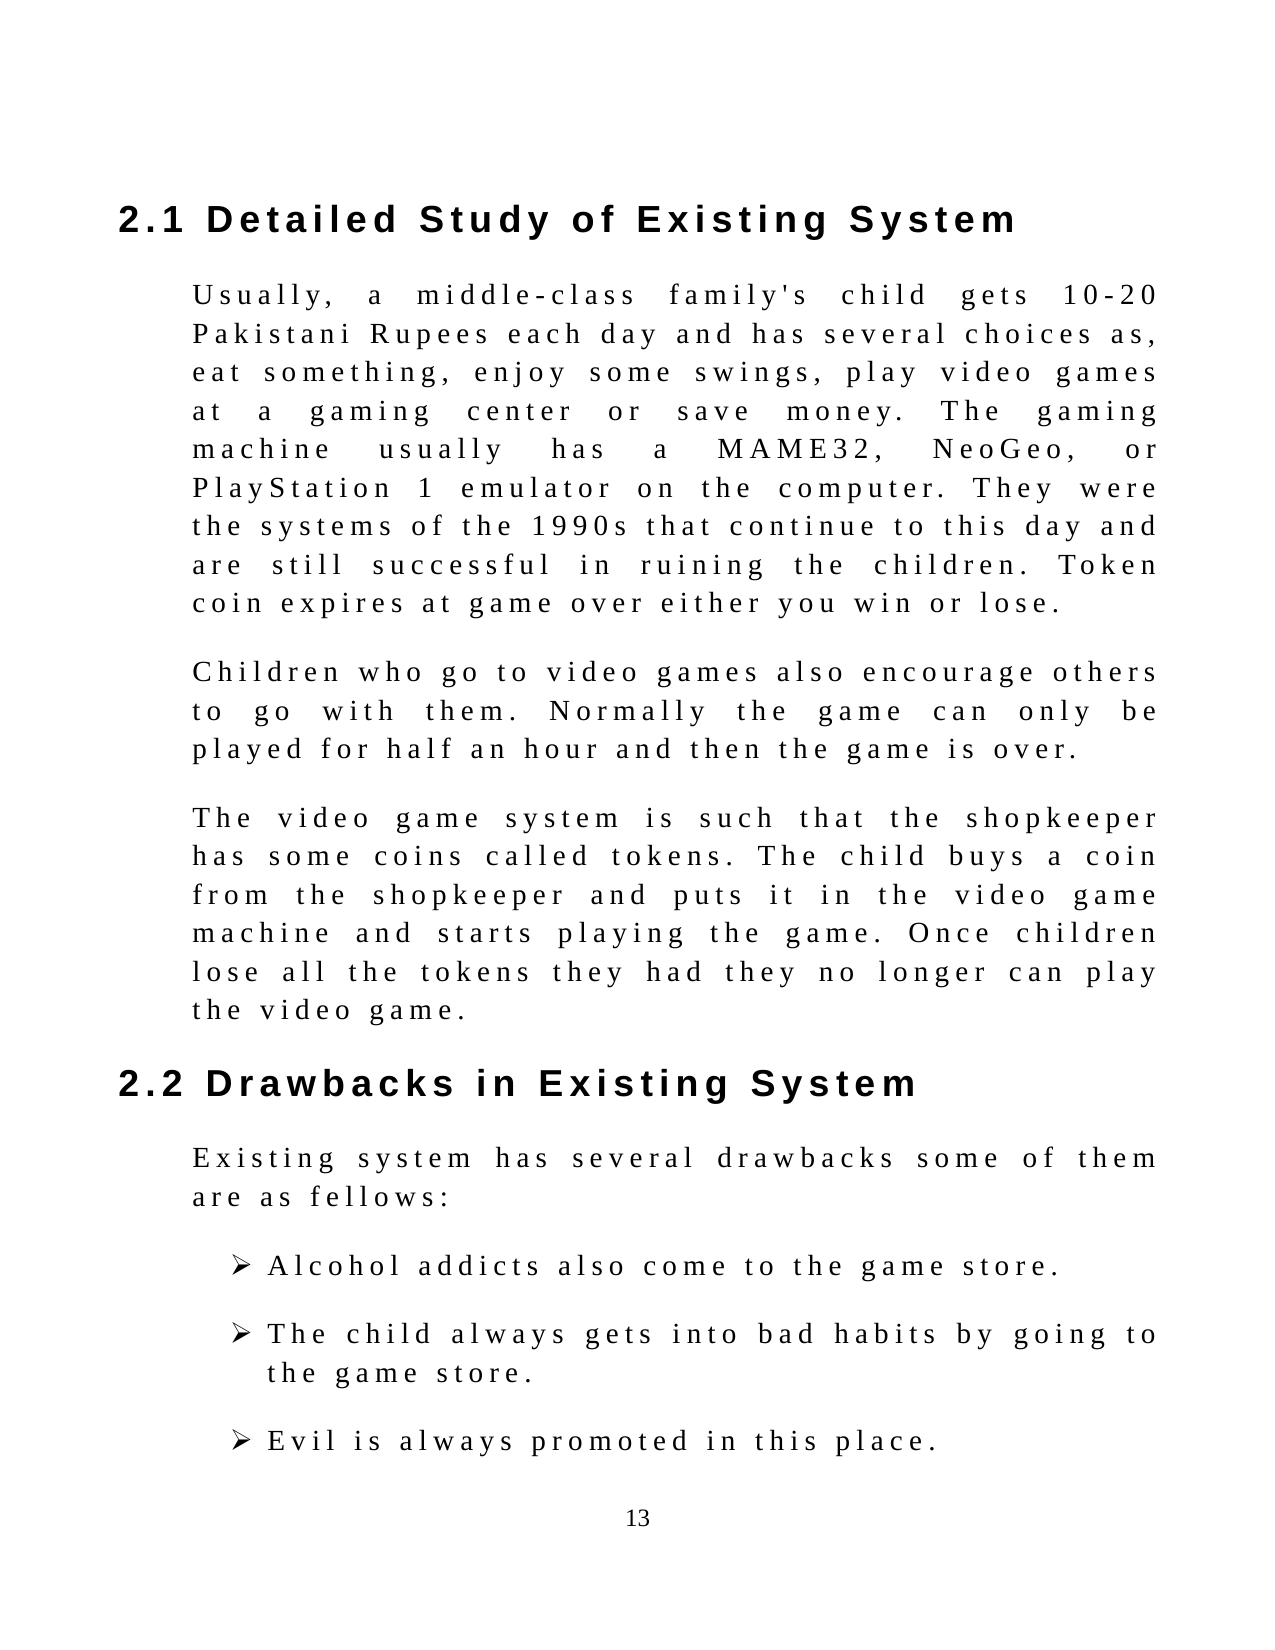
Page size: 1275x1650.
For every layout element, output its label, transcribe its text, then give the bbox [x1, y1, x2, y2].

list Alcohol addicts also come to the game store. [229, 1248, 1157, 1281]
subtitle 2.1 Detailed Study of Existing System [118, 197, 1157, 241]
text Usually, a middle-class family's child gets 10-20 Pakistani Rupees each day and has several choices as, eat something, enjoy some swings, play video games at a gaming center or save money. The gaming machine usually has a MAME32, NeoGeo, or PlayStation 1 emulator on the computer. They were the systems of the 1990s that continue to this day and are still successful in ruining the children. Token coin expires at game over either you win or lose. [192, 277, 1157, 619]
text Existing system has several drawbacks some of them are as fellows: [192, 1141, 1157, 1213]
text The video game system is such that the shopkeeper has some coins called tokens. The child buys a coin from the shopkeeper and puts it in the video game machine and starts playing the game. Once children lose all the tokens they had they no longer can play the video game. [192, 800, 1157, 1026]
subtitle 2.2 Drawbacks in Existing System [118, 1061, 1157, 1104]
text Children who go to video games also encourage others to go with them. Normally the game can only be played for half an hour and then the game is over. [192, 654, 1157, 765]
list The child always gets into bad habits by going to the game store. [229, 1316, 1157, 1388]
list Evil is always promoted in this place. [229, 1423, 1157, 1457]
